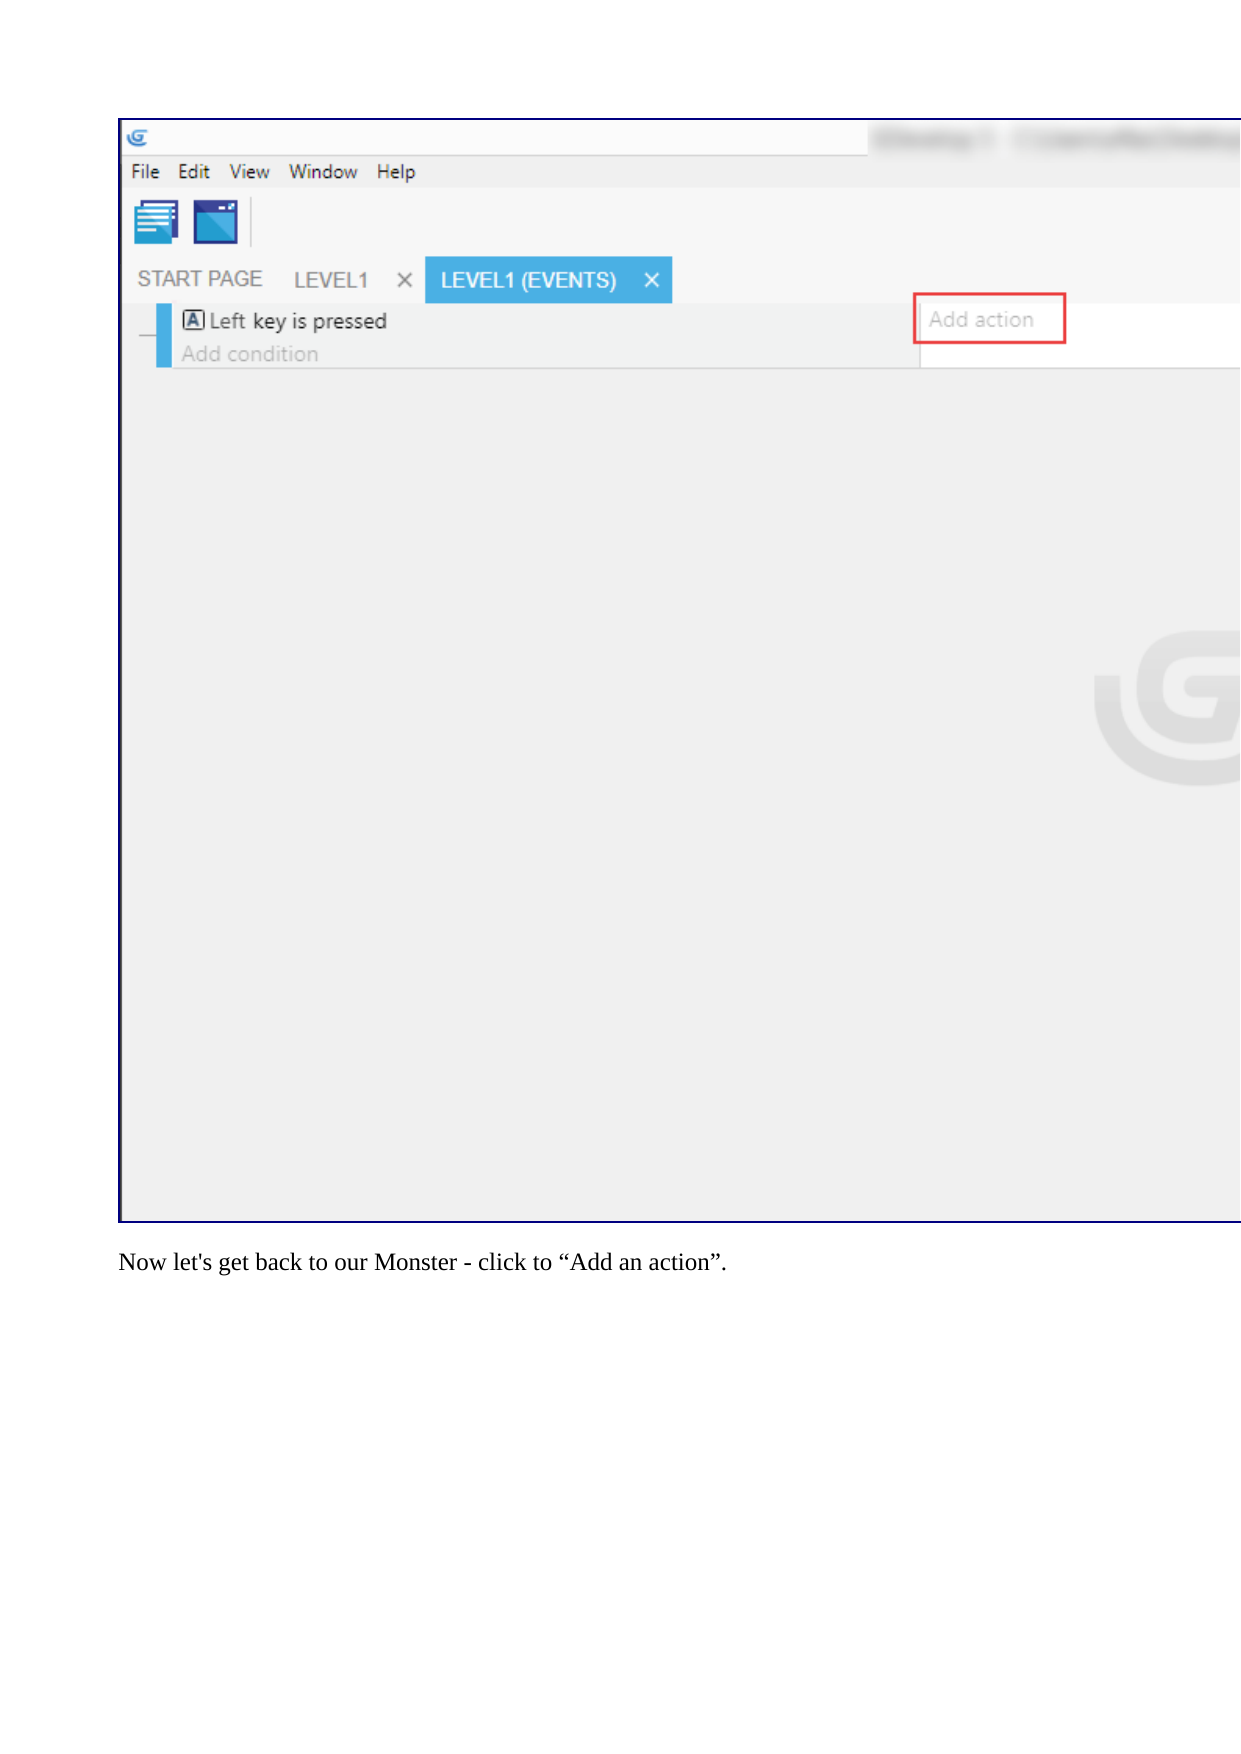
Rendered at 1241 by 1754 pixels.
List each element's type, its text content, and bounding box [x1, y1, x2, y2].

picture [120, 120, 1241, 1221]
text Now let's get back to our Monster - click to “Add an action”. [118, 1247, 1122, 1276]
